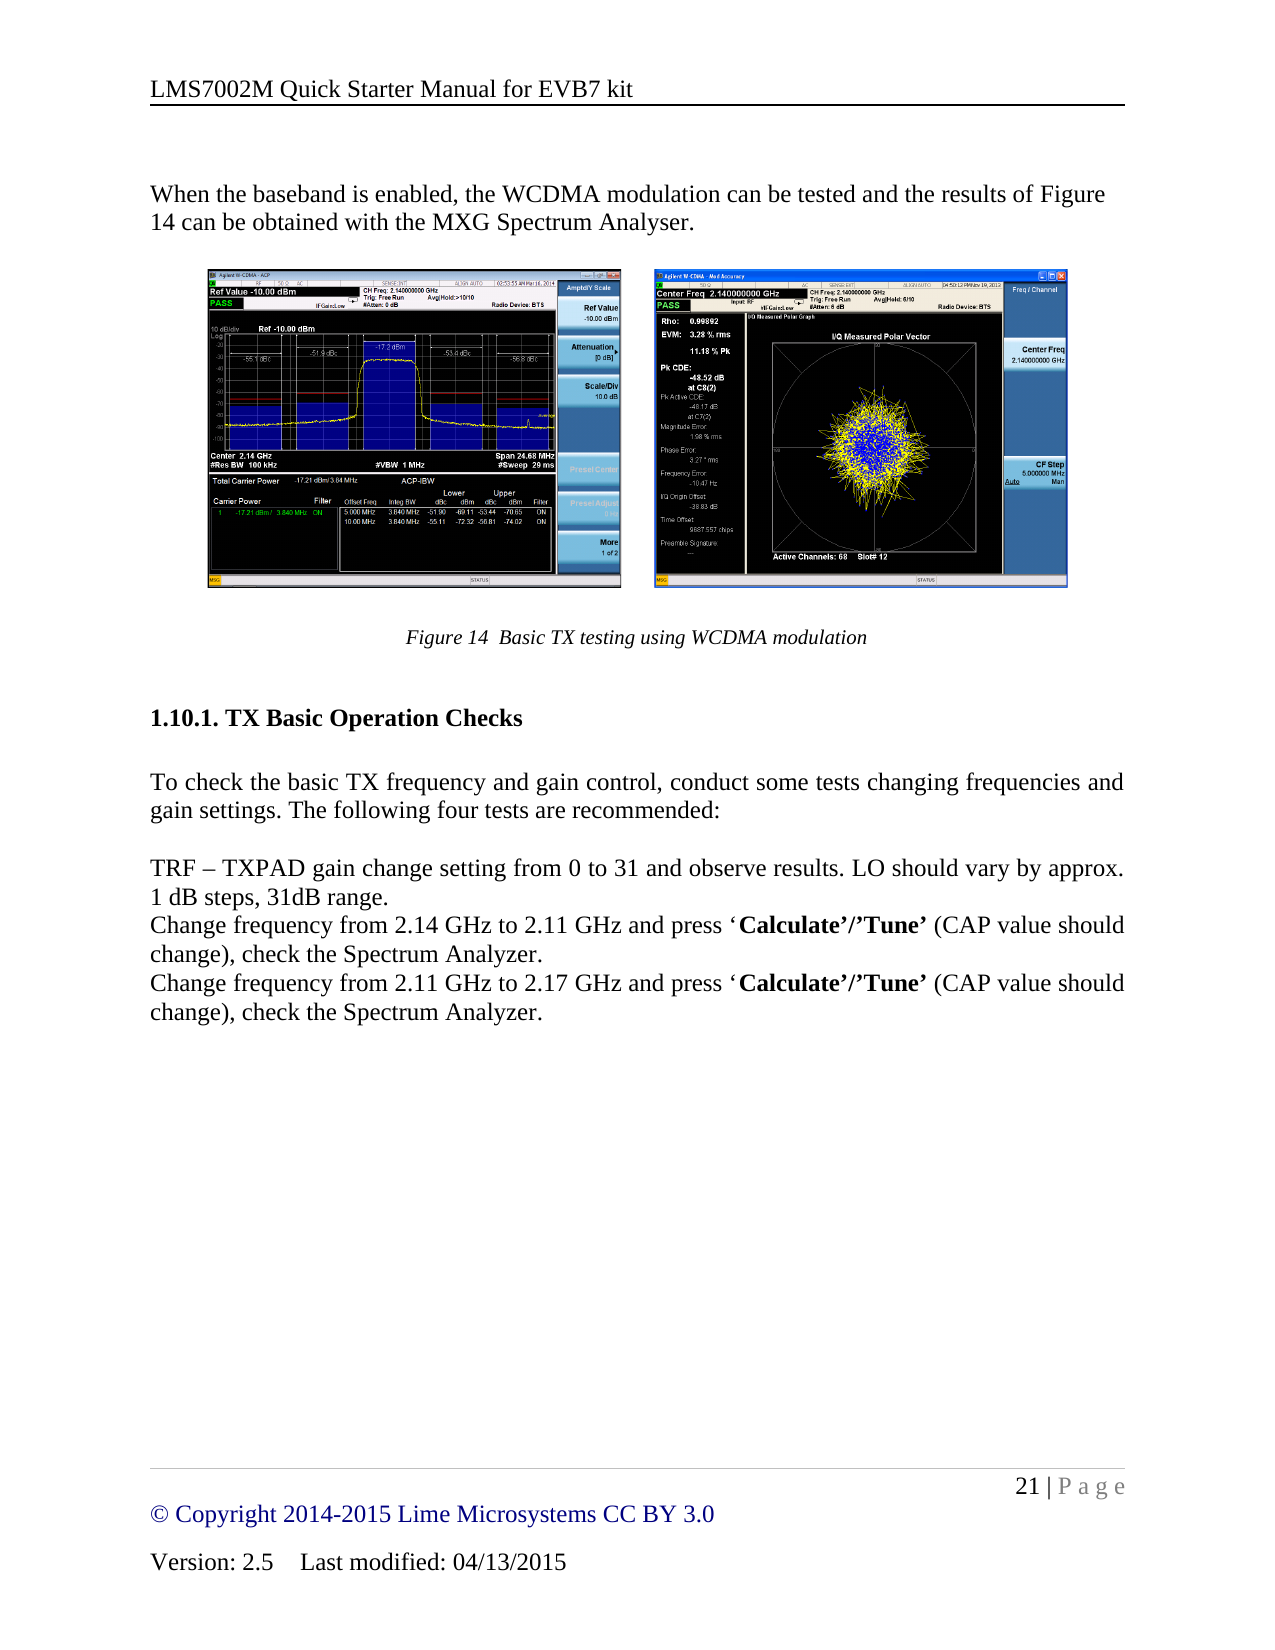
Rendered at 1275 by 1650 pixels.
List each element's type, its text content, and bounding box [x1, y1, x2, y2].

text TRF – TXPAD gain change setting from 0 to 31 and observe results. LO should vary by approx. 1 dB steps, 31dB range. [150, 853, 1125, 910]
text Change frequency from 2.11 GHz to 2.17 GHz and press ‘Calculate’/’Tune’ (CAP value should change), check the Spectrum Analyzer. [150, 968, 1125, 1025]
text Figure 14 Basic TX testing using WCDMA modulation [150, 625, 1125, 649]
subtitle TX Basic Operation Checks [150, 703, 1125, 732]
picture [207, 269, 622, 588]
text To check the basic TX frequency and gain control, conduct some tests changing frequencies and gain settings. The following four tests are recommended: [150, 767, 1125, 824]
text Change frequency from 2.14 GHz to 2.11 GHz and press ‘Calculate’/’Tune’ (CAP value should change), check the Spectrum Analyzer. [150, 910, 1125, 968]
text When the baseband is enabled, the WCDMA modulation can be tested and the results of Figure 14 can be obtained with the MXG Spectrum Analyser. [150, 179, 1125, 236]
picture [654, 269, 1068, 588]
